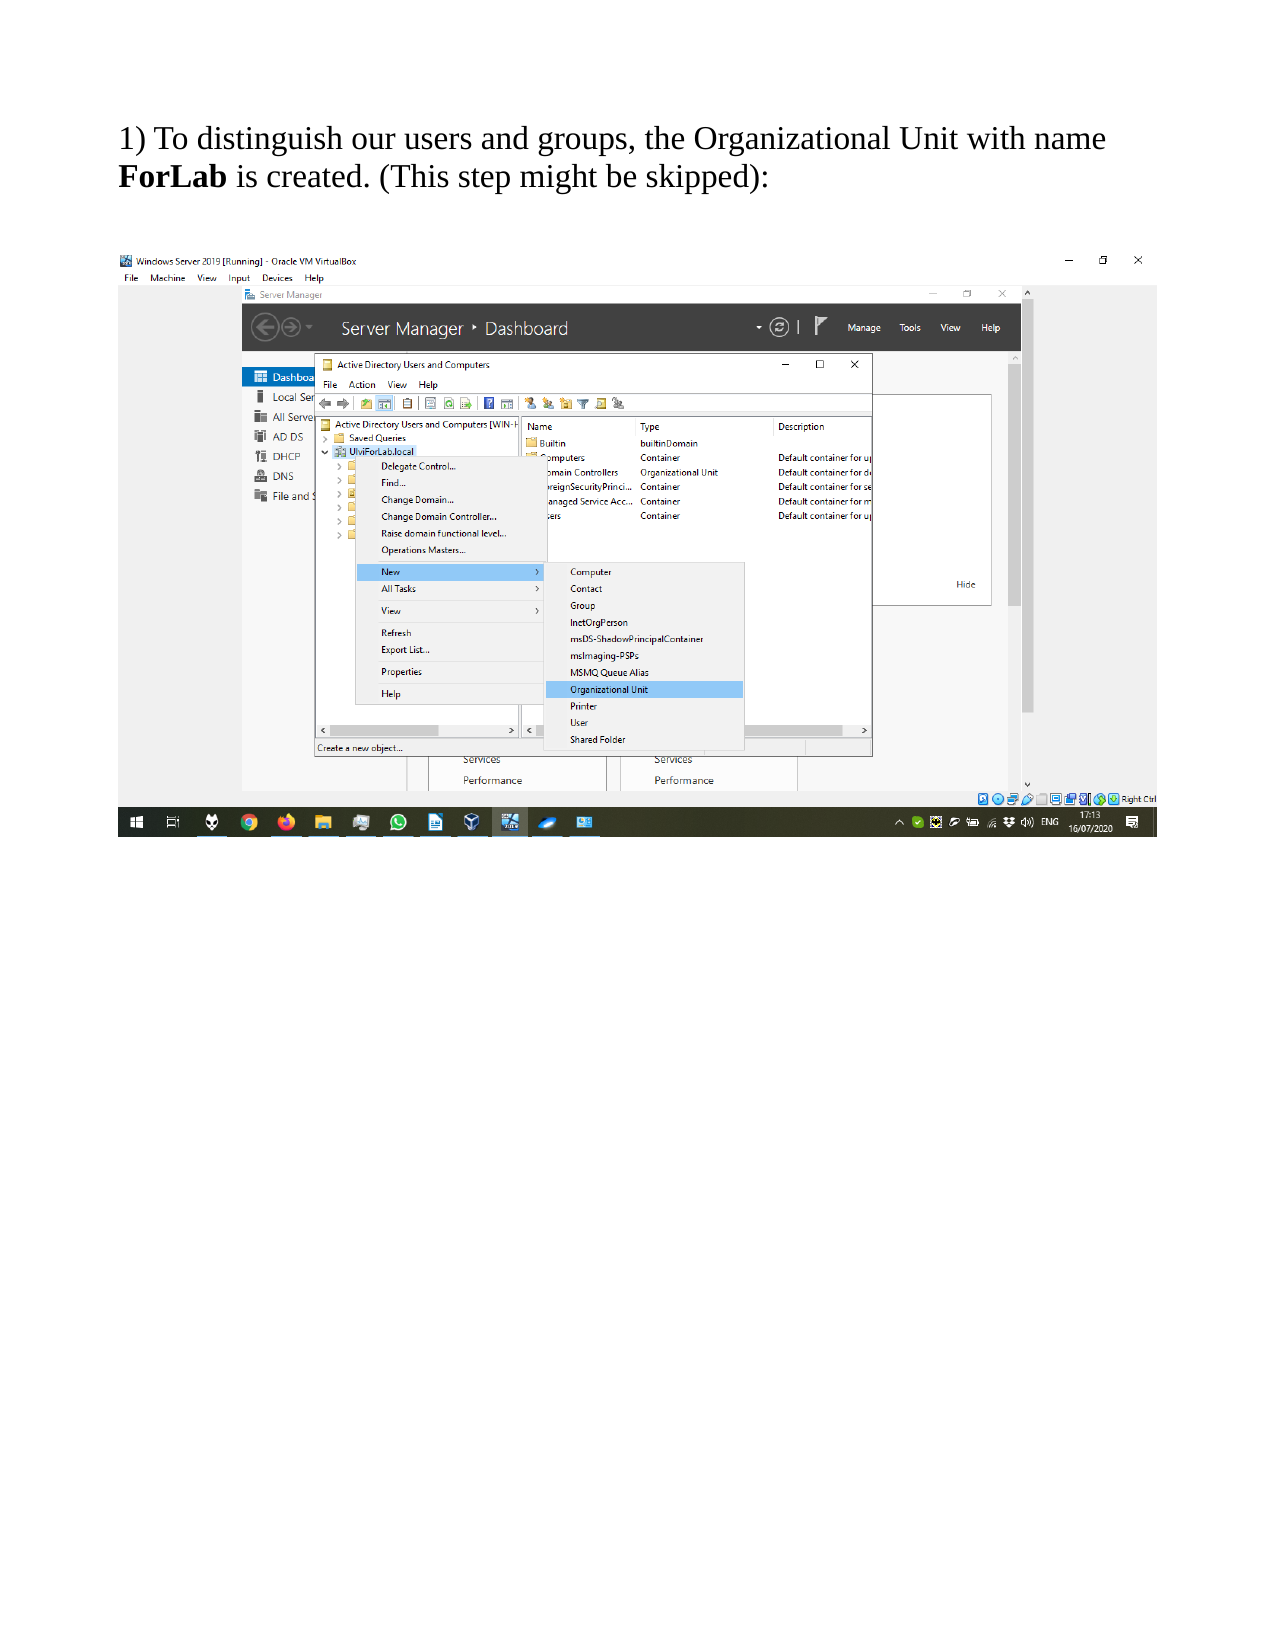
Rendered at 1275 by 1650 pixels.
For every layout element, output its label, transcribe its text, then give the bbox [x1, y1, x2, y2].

picture [118, 253, 1157, 837]
text 1) To distinguish our users and groups, the Organizational Unit with name ForLab is created. (This step might be skipped): [118, 118, 1157, 195]
